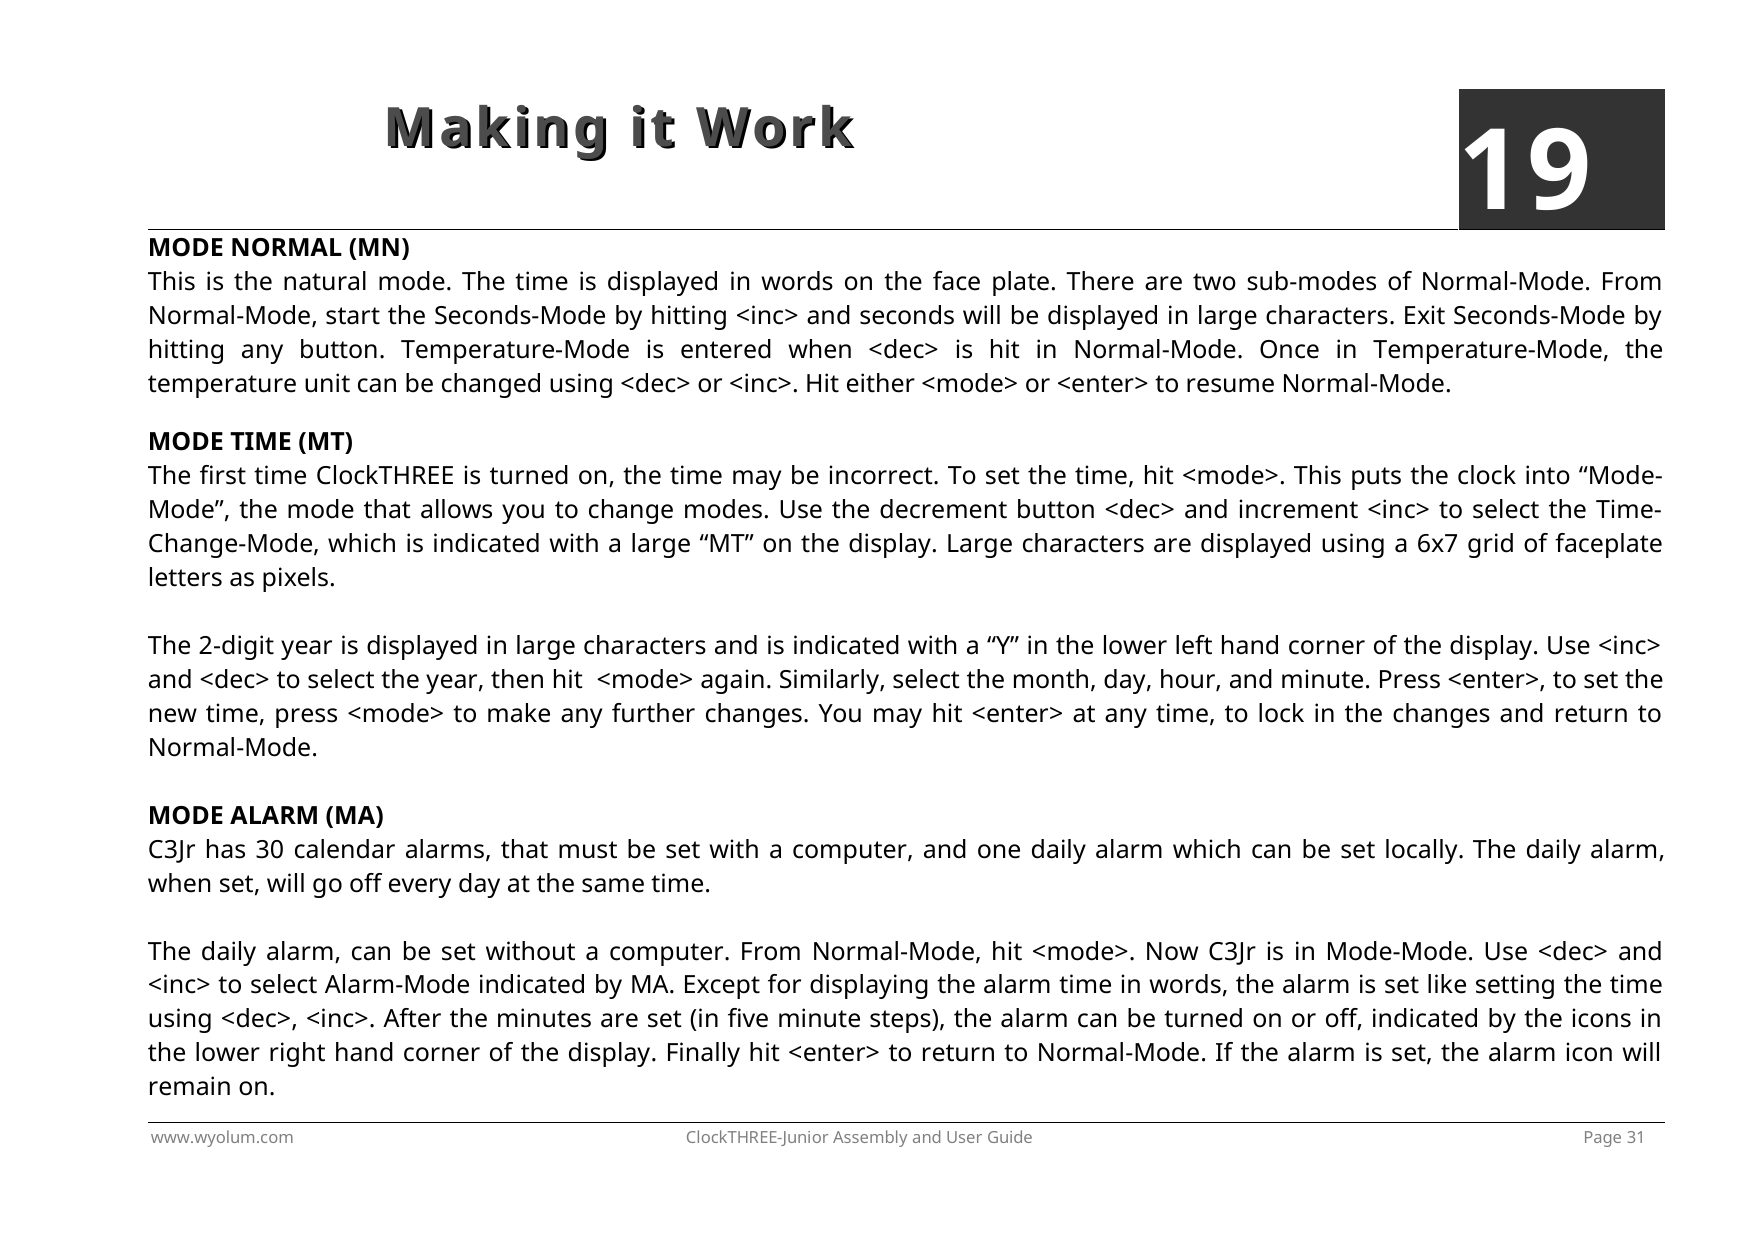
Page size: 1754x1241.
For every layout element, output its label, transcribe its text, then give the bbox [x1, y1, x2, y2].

text MODE ALARM (MA) [148, 798, 1665, 832]
table_cell [354, 183, 1458, 229]
table_header [148, 89, 354, 183]
text The 2-digit year is displayed in large characters and is indicated with a “Y” in the lower left hand corner of the display. Use <inc> and <dec> to select the year, then hit <mode> again. Similarly, select the month, day, hour, and minute. Press <enter>, to set the new time, press <mode> to make any further changes. You may hit <enter> at any time, to lock in the changes and return to Normal-Mode. [148, 628, 1665, 764]
table_header Making it Work [354, 89, 1458, 183]
text MODE TIME (MT) [148, 424, 1665, 458]
text MODE NORMAL (MN) This is the natural mode. The time is displayed in words on the face plate. There are two sub-modes of Normal-Mode. From Normal-Mode, start the Seconds-Mode by hitting <inc> and seconds will be displayed in large characters. Exit Seconds-Mode by hitting any button. Temperature-Mode is entered when <dec> is hit in Normal-Mode. Once in Temperature-Mode, the temperature unit can be changed using <dec> or <inc>. Hit either <mode> or <enter> to resume Normal-Mode. [148, 230, 1665, 400]
text The first time ClockTHREE is turned on, the time may be incorrect. To set the time, hit <mode>. This puts the clock into “Mode-Mode”, the mode that allows you to change modes. Use the decrement button <dec> and increment <inc> to select the Time-Change-Mode, which is indicated with a large “MT” on the display. Large characters are displayed using a 6x7 grid of faceplate letters as pixels. [148, 458, 1665, 594]
table_header 19 [1459, 89, 1665, 229]
table_cell [148, 183, 354, 229]
text The daily alarm, can be set without a computer. From Normal-Mode, hit <mode>. Now C3Jr is in Mode-Mode. Use <dec> and <inc> to select Alarm-Mode indicated by MA. Except for displaying the alarm time in words, the alarm is set like setting the time using <dec>, <inc>. After the minutes are set (in five minute steps), the alarm can be turned on or off, indicated by the icons in the lower right hand corner of the display. Finally hit <enter> to return to Normal-Mode. If the alarm is set, the alarm icon will remain on. [148, 933, 1665, 1103]
text C3Jr has 30 calendar alarms, that must be set with a computer, and one daily alarm which can be set locally. The daily alarm, when set, will go off every day at the same time. [148, 832, 1665, 899]
